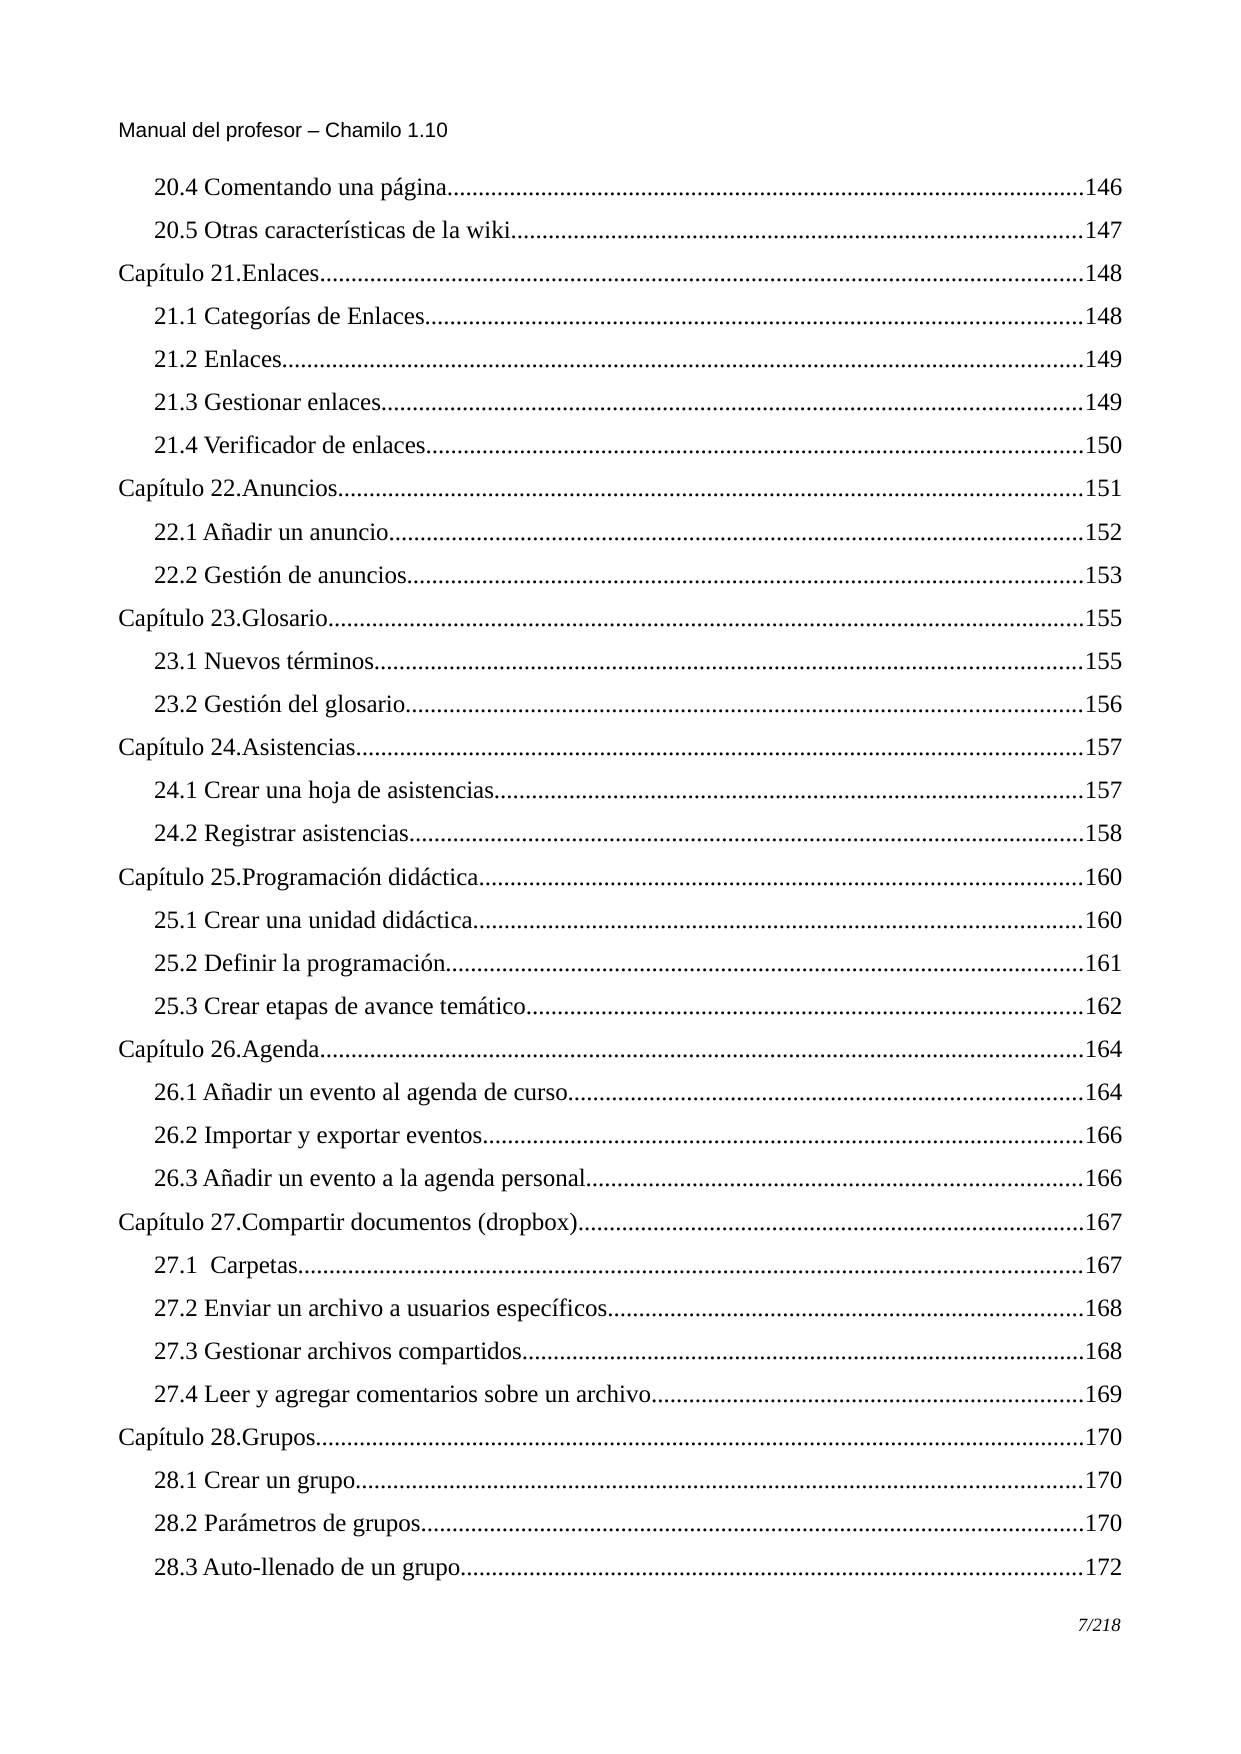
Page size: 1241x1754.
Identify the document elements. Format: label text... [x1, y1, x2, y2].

text Capítulo 23.Glosario 155 [118, 603, 1122, 632]
text 20.4 Comentando una página 146 [148, 172, 1122, 200]
text 24.2 Registrar asistencias 158 [148, 818, 1122, 847]
text Capítulo 26.Agenda 164 [118, 1034, 1122, 1063]
text 22.2 Gestión de anuncios 153 [148, 560, 1122, 588]
text 25.2 Definir la programación 161 [148, 948, 1122, 977]
text 28.2 Parámetros de grupos 170 [148, 1508, 1122, 1537]
text Capítulo 27.Compartir documentos (dropbox) 167 [118, 1207, 1122, 1235]
text 26.3 Añadir un evento a la agenda personal 166 [148, 1163, 1122, 1192]
text 23.1 Nuevos términos 155 [148, 646, 1122, 675]
text Capítulo 28.Grupos 170 [118, 1422, 1122, 1451]
text 21.1 Categorías de Enlaces 148 [148, 301, 1122, 330]
text 22.1 Añadir un anuncio 152 [148, 517, 1122, 545]
text 27.4 Leer y agregar comentarios sobre un archivo 169 [148, 1379, 1122, 1408]
text Capítulo 22.Anuncios 151 [118, 473, 1122, 502]
text 25.1 Crear una unidad didáctica 160 [148, 905, 1122, 933]
text 28.3 Auto-llenado de un grupo 172 [148, 1552, 1122, 1580]
text 27.2 Enviar un archivo a usuarios específicos 168 [148, 1293, 1122, 1322]
text 28.1 Crear un grupo 170 [148, 1465, 1122, 1494]
text Capítulo 21.Enlaces 148 [118, 258, 1122, 287]
text 27.3 Gestionar archivos compartidos 168 [148, 1336, 1122, 1365]
text 27.1 Carpetas 167 [148, 1250, 1122, 1278]
text Capítulo 24.Asistencias 157 [118, 732, 1122, 761]
text 20.5 Otras características de la wiki 147 [148, 215, 1122, 243]
text 23.2 Gestión del glosario 156 [148, 689, 1122, 718]
text 21.4 Verificador de enlaces 150 [148, 430, 1122, 459]
text 21.2 Enlaces 149 [148, 344, 1122, 373]
text Capítulo 25.Programación didáctica 160 [118, 862, 1122, 890]
text 21.3 Gestionar enlaces 149 [148, 387, 1122, 416]
text 26.1 Añadir un evento al agenda de curso 164 [148, 1077, 1122, 1106]
text 26.2 Importar y exportar eventos 166 [148, 1120, 1122, 1149]
text 24.1 Crear una hoja de asistencias 157 [148, 775, 1122, 804]
text 25.3 Crear etapas de avance temático 162 [148, 991, 1122, 1020]
